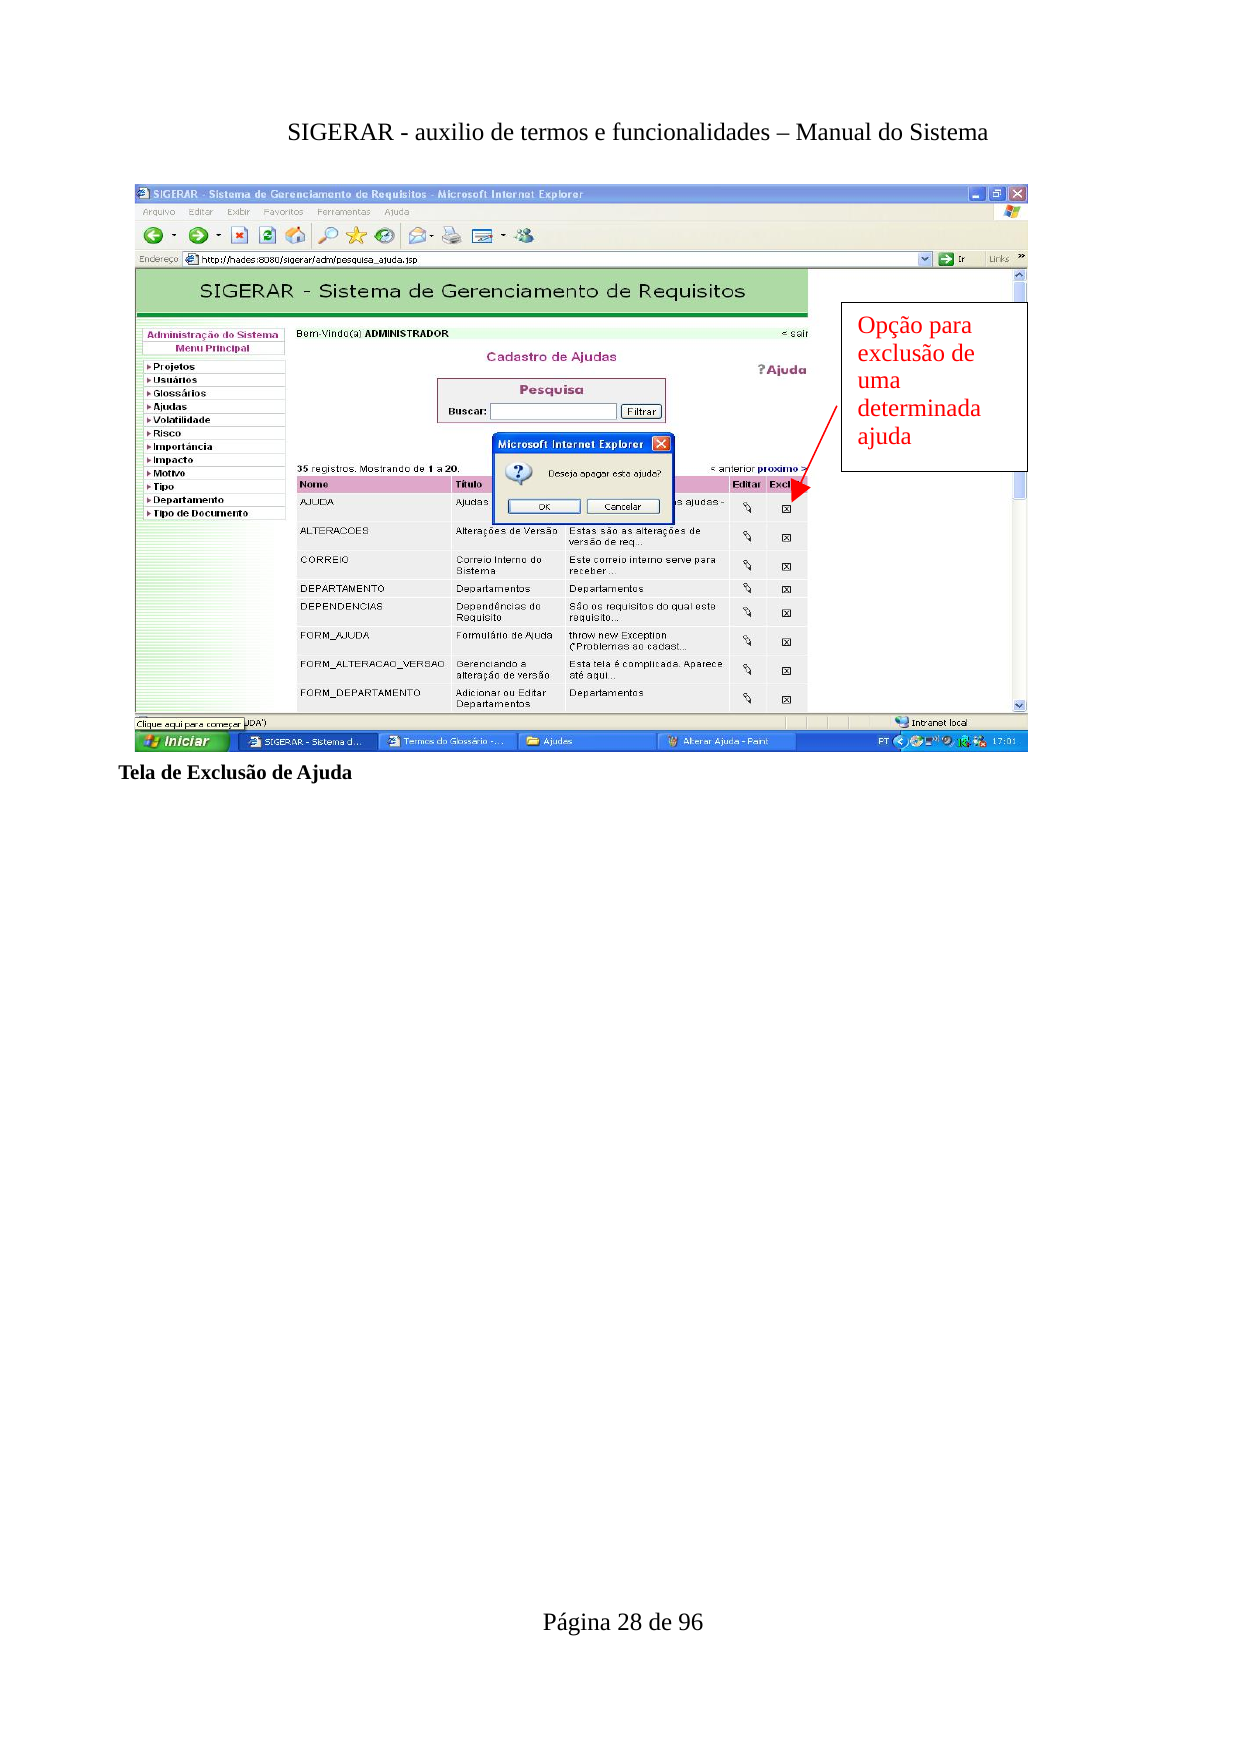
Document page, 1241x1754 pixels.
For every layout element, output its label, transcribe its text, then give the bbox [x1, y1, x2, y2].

text Opção para exclusão de uma determinada ajuda [857, 311, 1012, 449]
text Tela de Exclusão de Ajuda [118, 761, 1134, 784]
picture [134, 184, 1028, 752]
